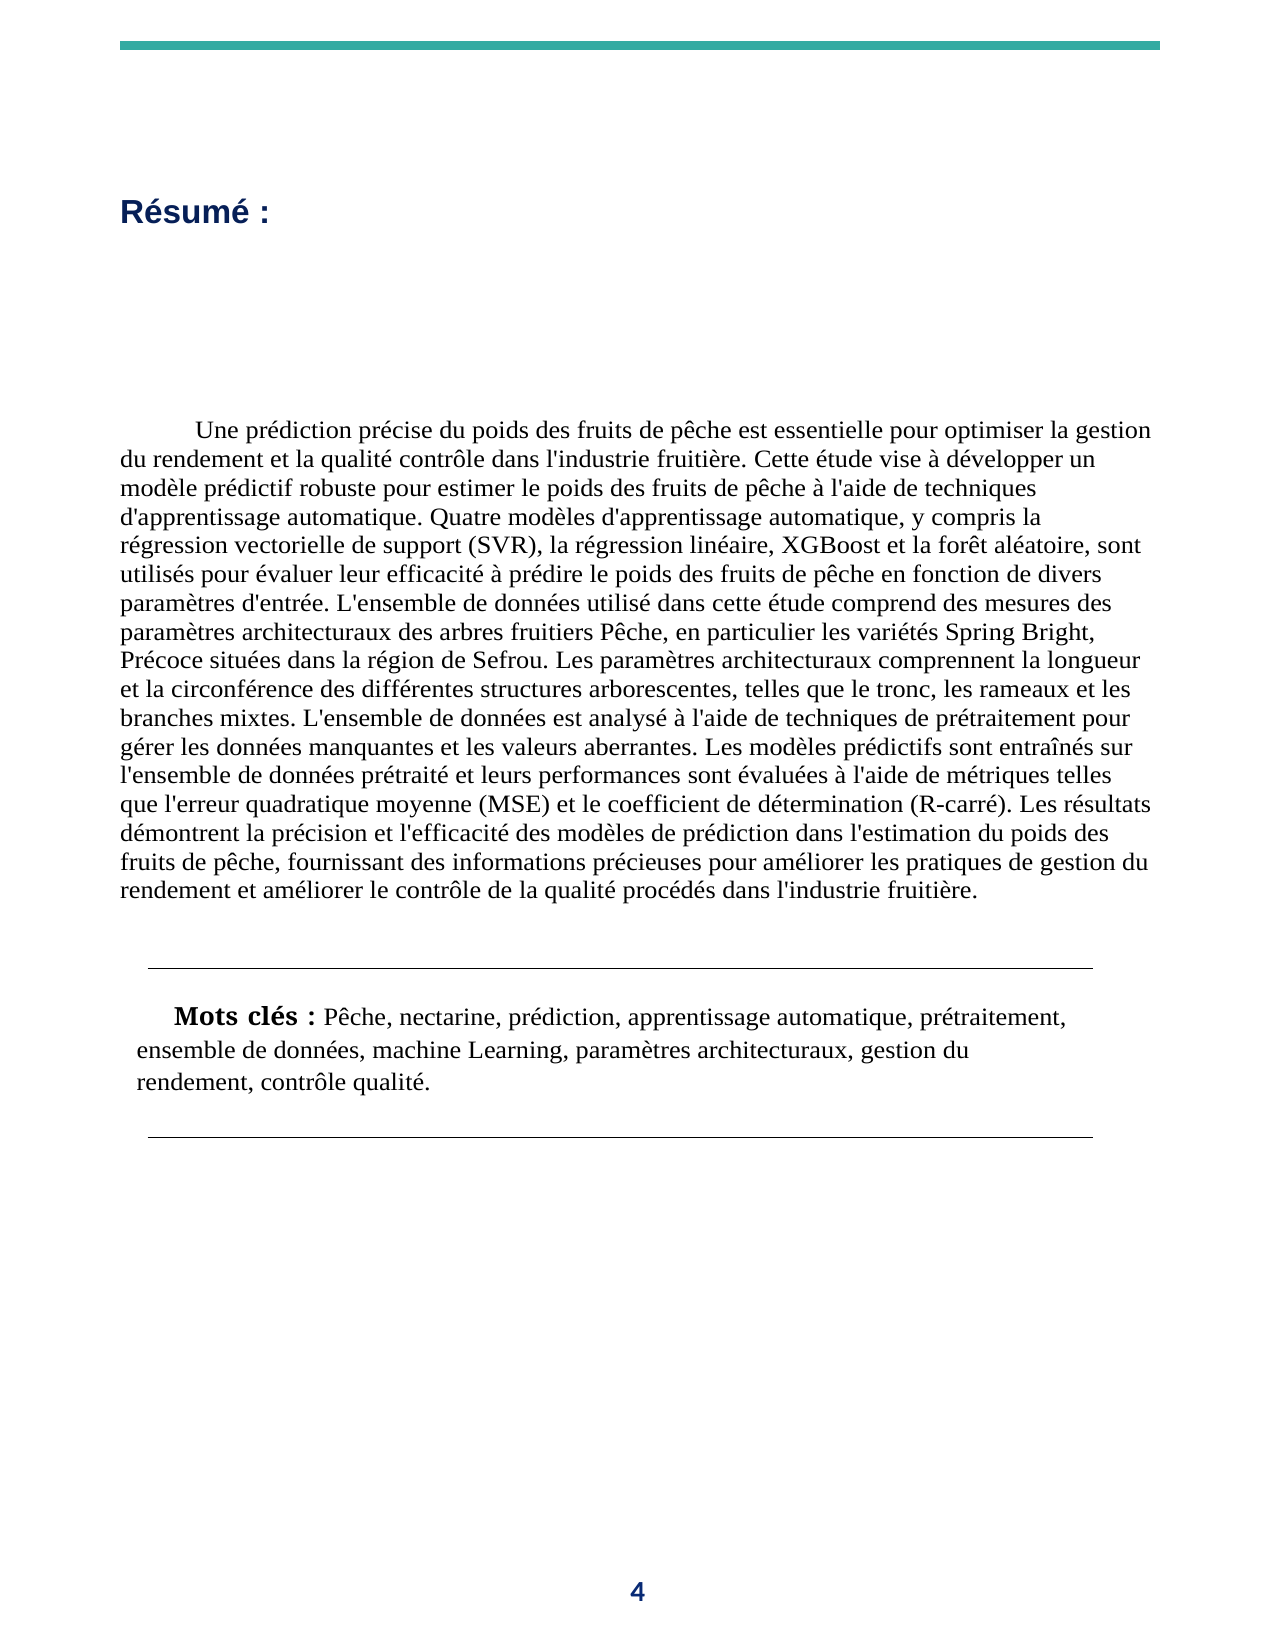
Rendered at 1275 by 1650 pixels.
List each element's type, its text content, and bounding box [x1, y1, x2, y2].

text Mots clés : Pêche, nectarine, prédiction, apprentissage automatique, prétraitement, ensemble de données, machine Learning, paramètres architecturaux, gestion du rendement, contrôle qualité. [136, 998, 1077, 1096]
text Une prédiction précise du poids des fruits de pêche est essentielle pour optimiser la gestion du rendement et la qualité contrôle dans l'industrie fruitière. Cette étude vise à développer un modèle prédictif robuste pour estimer le poids des fruits de pêche à l'aide de techniques d'apprentissage automatique. Quatre modèles d'apprentissage automatique, y compris la régression vectorielle de support (SVR), la régression linéaire, XGBoost et la forêt aléatoire, sont utilisés pour évaluer leur efficacité à prédire le poids des fruits de pêche en fonction de divers paramètres d'entrée. L'ensemble de données utilisé dans cette étude comprend des mesures des paramètres architecturaux des arbres fruitiers Pêche, en particulier les variétés Spring Bright, Précoce situées dans la région de Sefrou. Les paramètres architecturaux comprennent la longueur et la circonférence des différentes structures arborescentes, telles que le tronc, les rameaux et les branches mixtes. L'ensemble de données est analysé à l'aide de techniques de prétraitement pour gérer les données manquantes et les valeurs aberrantes. Les modèles prédictifs sont entraînés sur l'ensemble de données prétraité et leurs performances sont évaluées à l'aide de métriques telles que l'erreur quadratique moyenne (MSE) et le coefficient de détermination (R-carré). Les résultats démontrent la précision et l'efficacité des modèles de prédiction dans l'estimation du poids des fruits de pêche, fournissant des informations précieuses pour améliorer les pratiques de gestion du rendement et améliorer le contrôle de la qualité procédés dans l'industrie fruitière. [120, 415, 1155, 904]
subtitle Résumé : [120, 192, 1155, 231]
